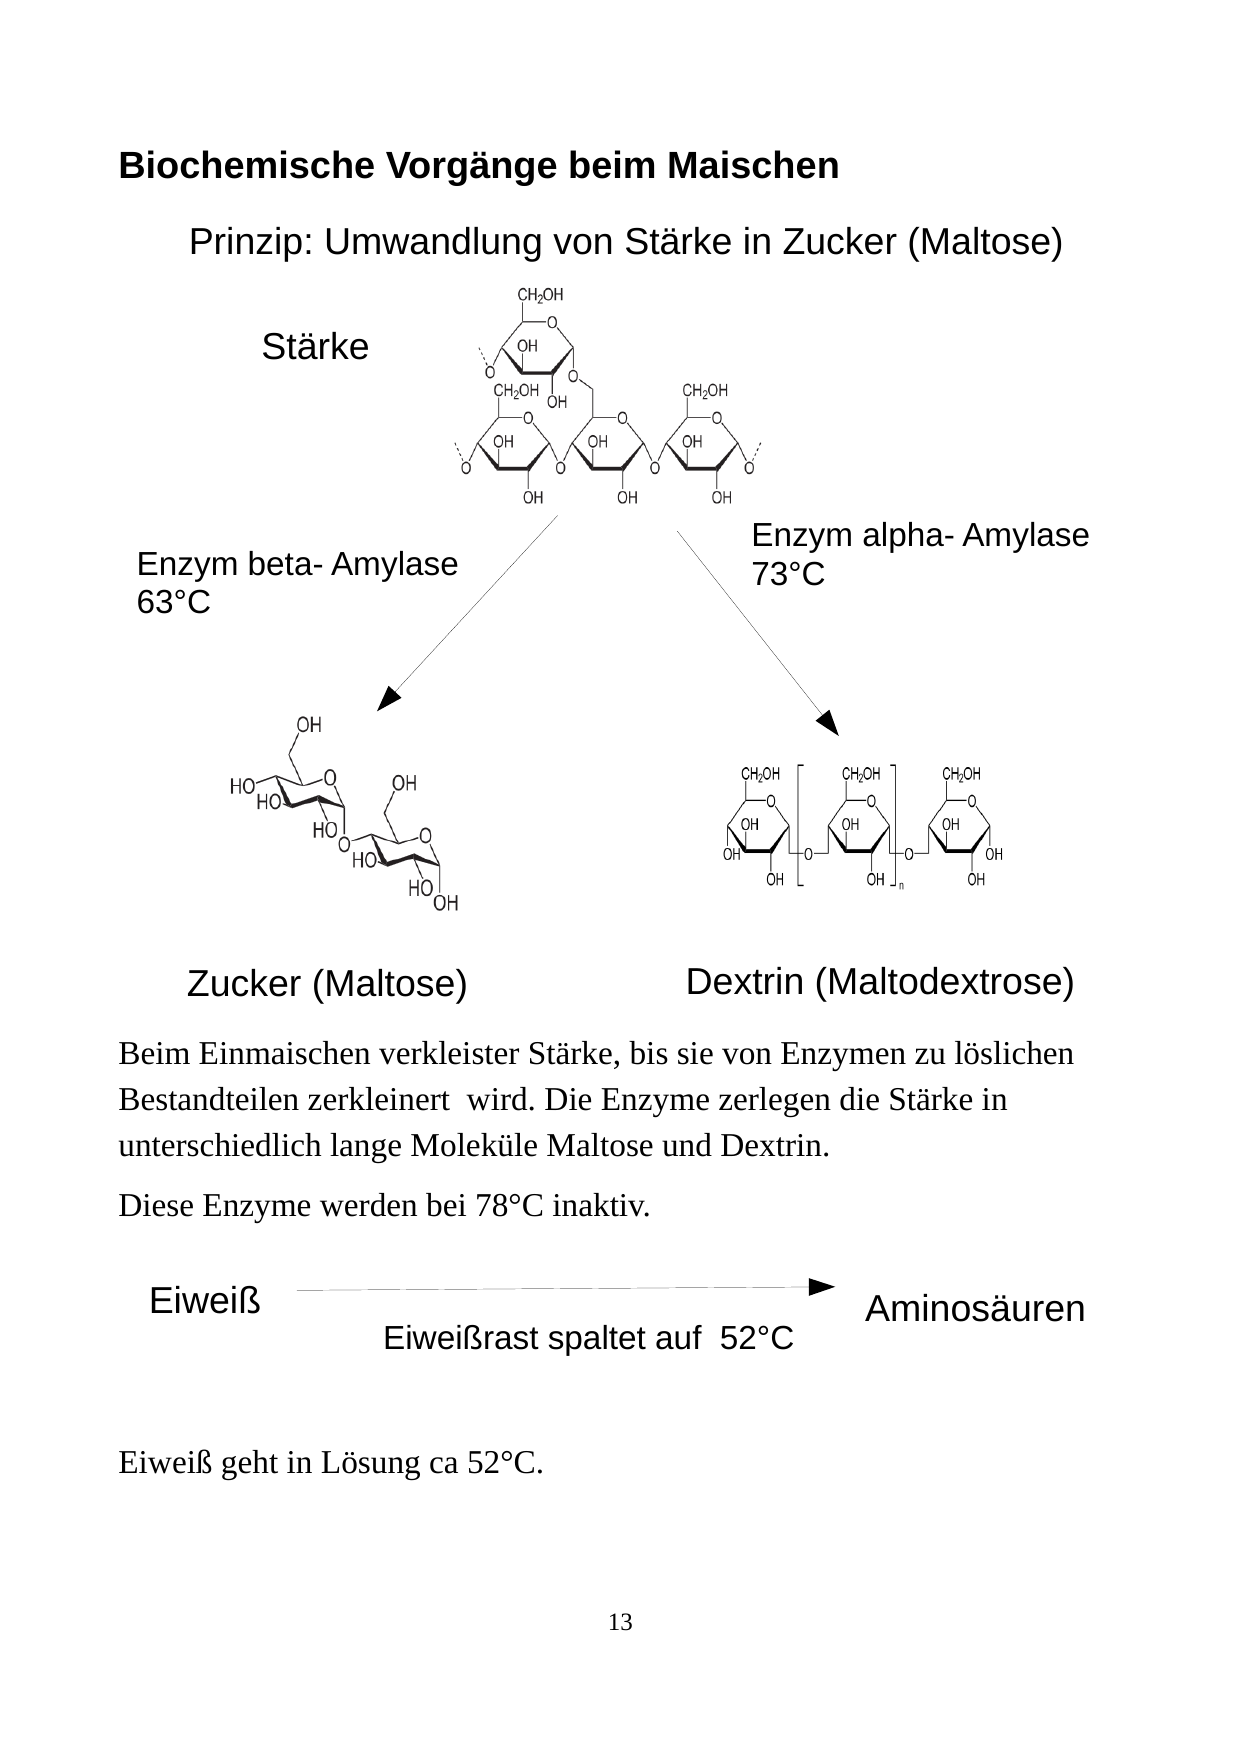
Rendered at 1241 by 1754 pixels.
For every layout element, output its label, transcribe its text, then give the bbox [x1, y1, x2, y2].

text Beim Einmaischen verkleister Stärke, bis sie von Enzymen zu löslichen Bestandteilen zerkleinert wird. Die Enzyme zerlegen die Stärke in unterschiedlich lange Moleküle Maltose und Dextrin. [118, 1033, 1122, 1163]
picture [716, 761, 1009, 892]
text Eiweiß geht in Lösung ca 52°C. [118, 1442, 1122, 1481]
picture [225, 711, 463, 915]
picture [446, 282, 769, 509]
subtitle Biochemische Vorgänge beim Maischen [118, 143, 1122, 187]
text Diese Enzyme werden bei 78°C inaktiv. [118, 1186, 1122, 1224]
